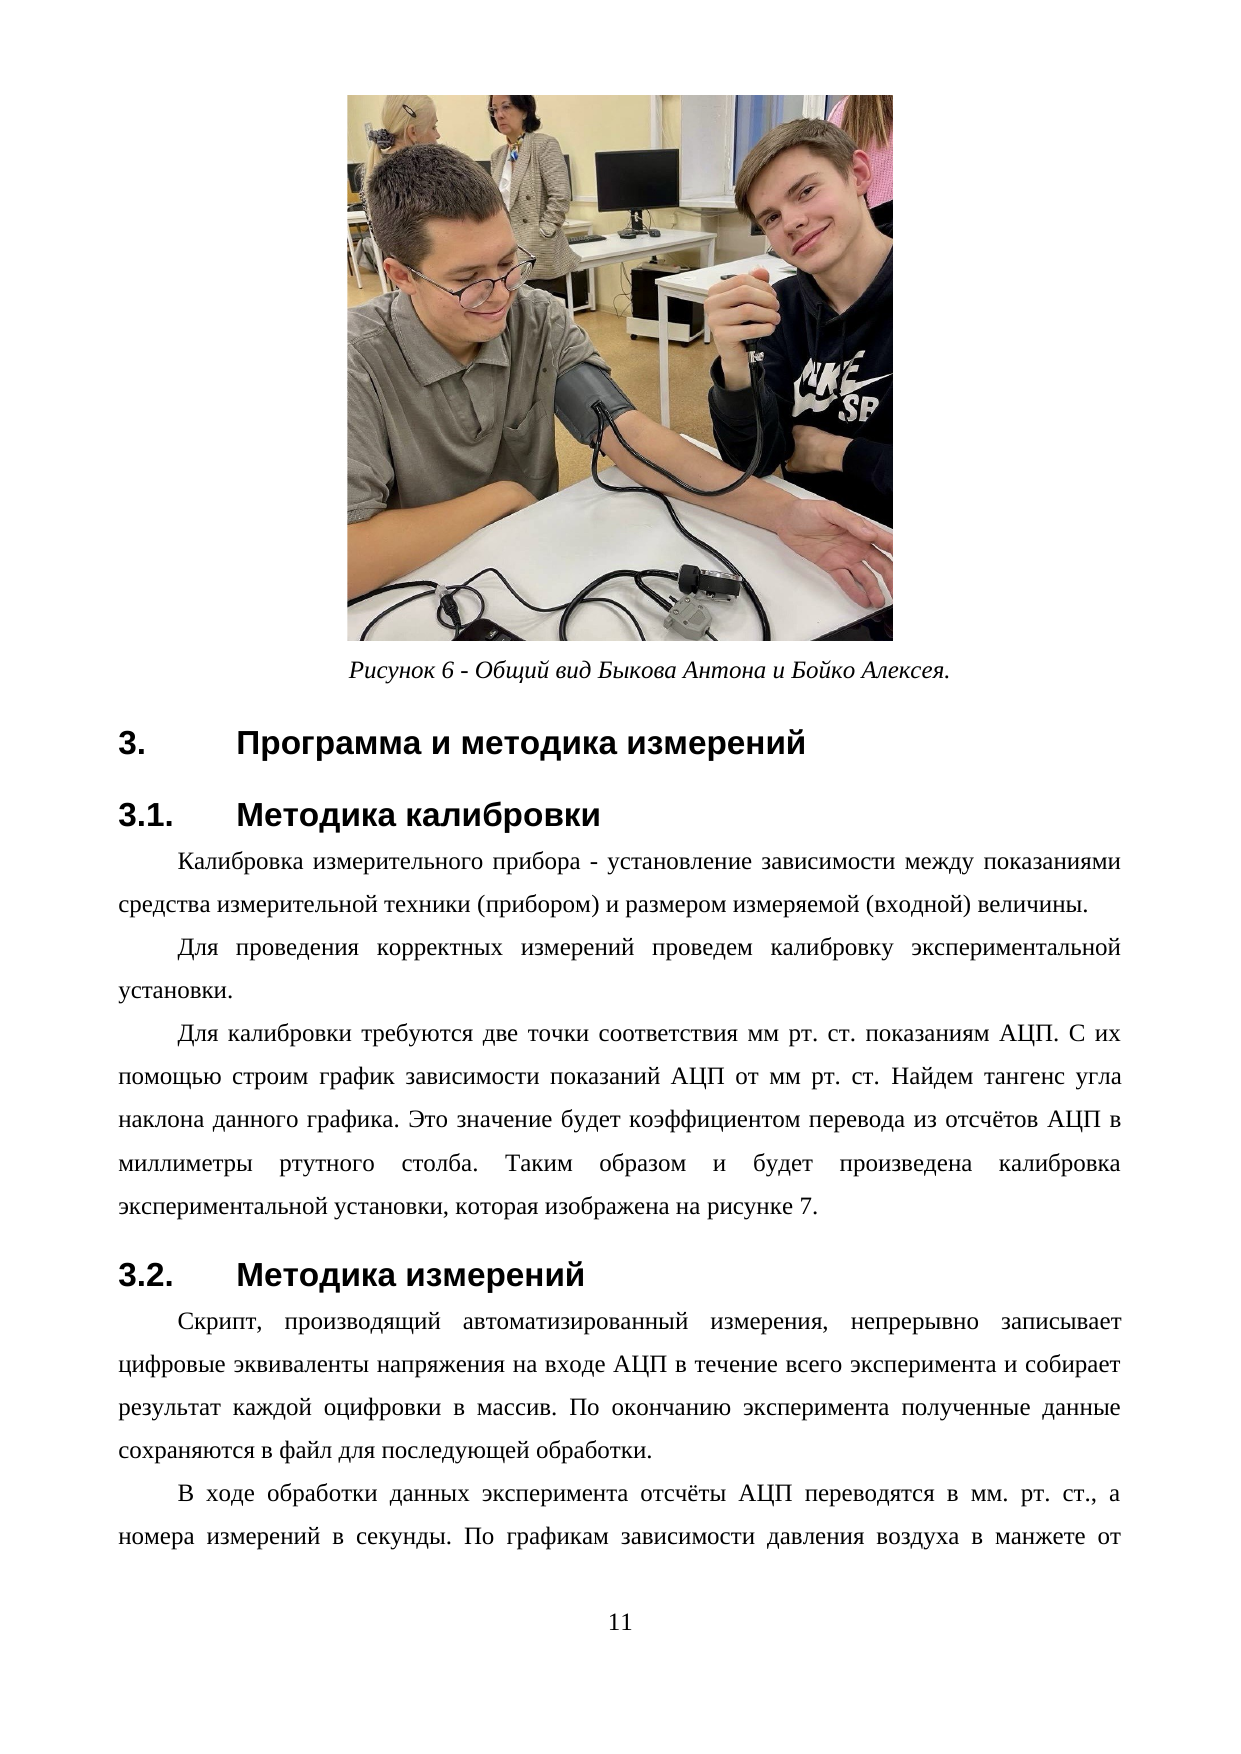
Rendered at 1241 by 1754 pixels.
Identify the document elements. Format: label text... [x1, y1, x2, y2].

picture [347, 95, 893, 641]
text Для калибровки требуются две точки соответствия мм рт. ст. показаниям АЦП. С их помощью строим график зависимости показаний АЦП от мм рт. ст. Найдем тангенс угла наклона данного графика. Это значение будет коэффициентом перевода из отсчётов АЦП в миллиметры ртутного столба. Таким образом и будет произведена калибровка экспериментальной установки, которая изображена на рисунке 7. [118, 1018, 1122, 1219]
subtitle Программа и методика измерений [118, 723, 1122, 762]
text Калибровка измерительного прибора - установление зависимости между показаниями средства измерительной техники (прибором) и размером измеряемой (входной) величины. [118, 846, 1122, 918]
text Для проведения корректных измерений проведем калибровку экспериментальной установки. [118, 932, 1122, 1004]
text Рисунок 6 - Общий вид Быкова Антона и Бойко Алексея. [118, 118, 1122, 684]
text Скрипт, производящий автоматизированный измерения, непрерывно записывает цифровые эквиваленты напряжения на входе АЦП в течение всего эксперимента и собирает результат каждой оцифровки в массив. По окончанию эксперимента полученные данные сохраняются в файл для последующей обработки. [118, 1306, 1122, 1464]
subtitle Методика калибровки [118, 795, 1122, 833]
text В ходе обработки данных эксперимента отсчёты АЦП переводятся в мм. рт. ст., а номера измерений в секунды. По графикам зависимости давления воздуха в манжете от [118, 1478, 1122, 1550]
subtitle Методика измерений [118, 1255, 1122, 1293]
